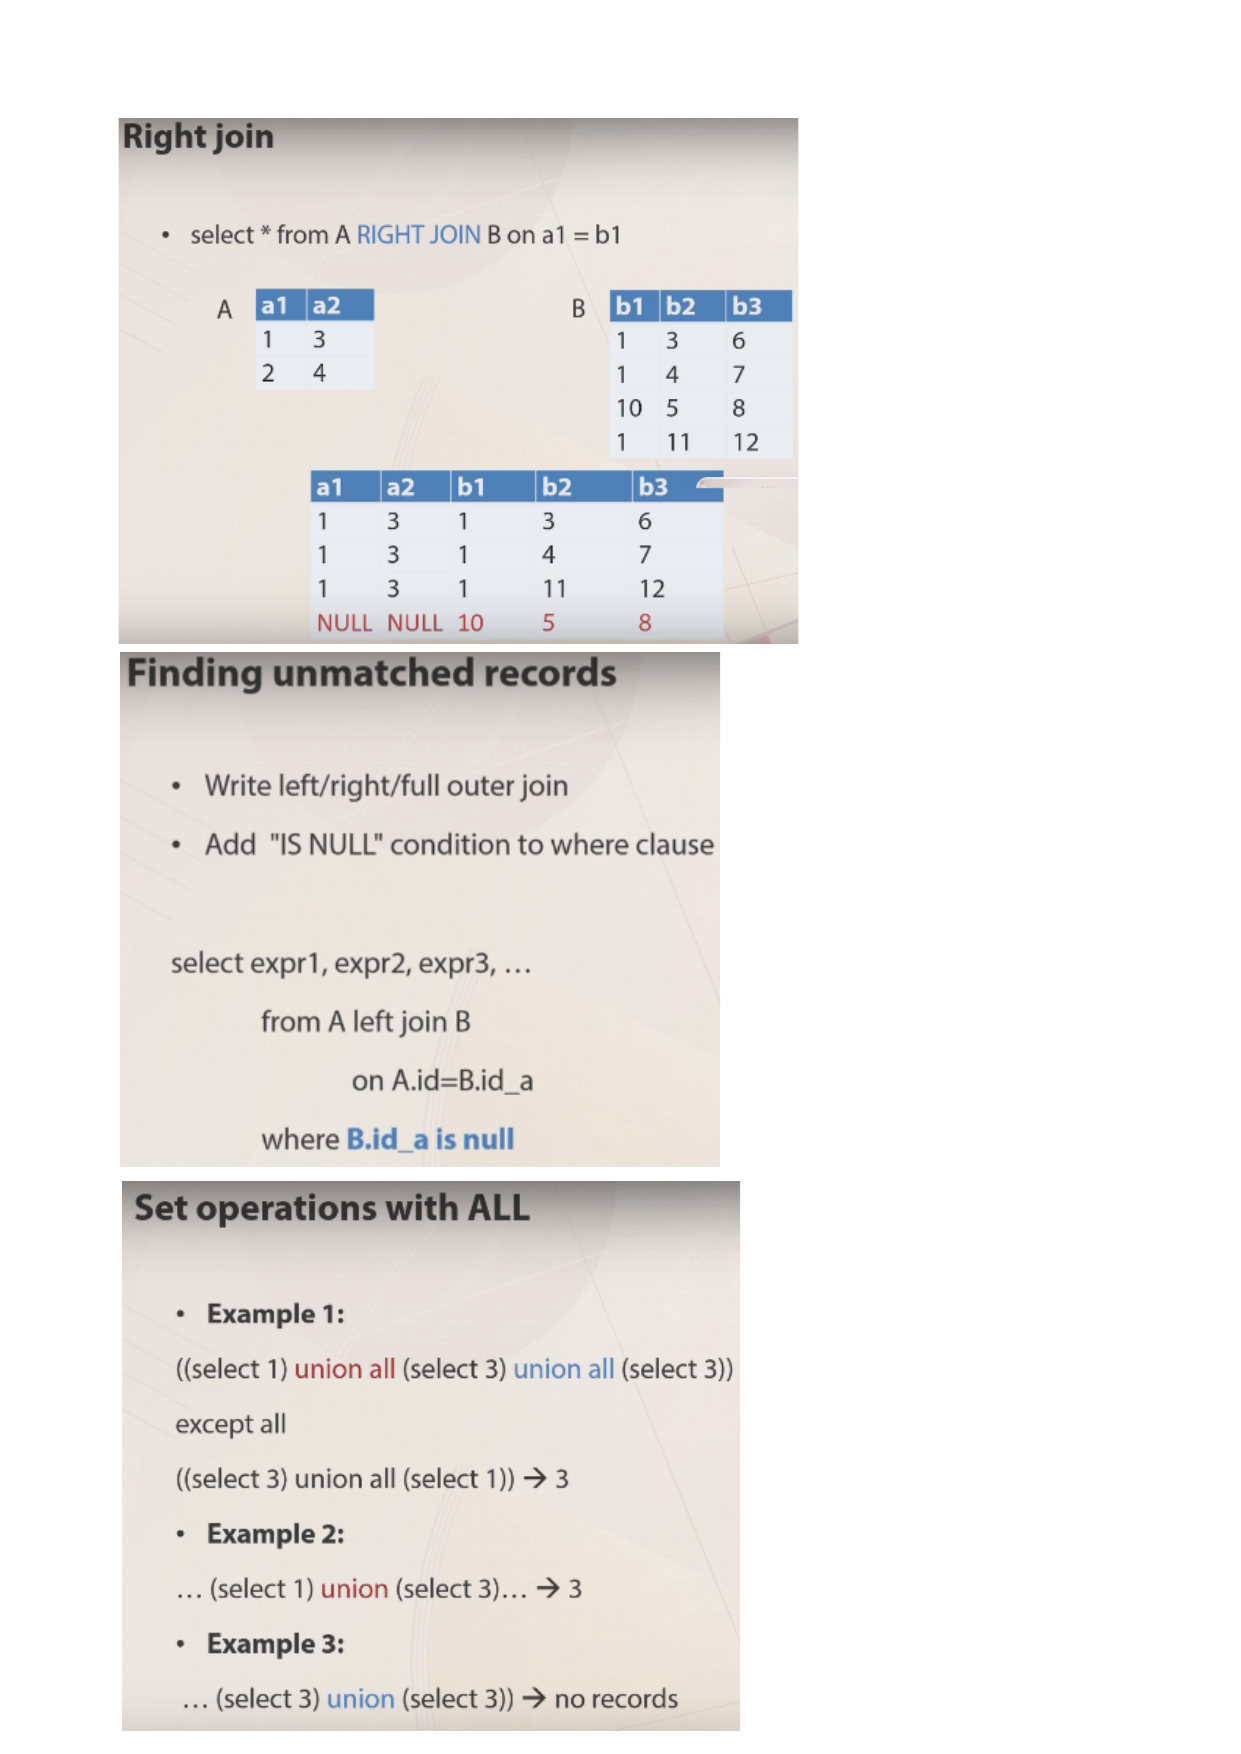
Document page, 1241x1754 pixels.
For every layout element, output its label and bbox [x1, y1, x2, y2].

picture [118, 118, 799, 644]
picture [120, 652, 720, 1167]
picture [122, 1181, 741, 1731]
